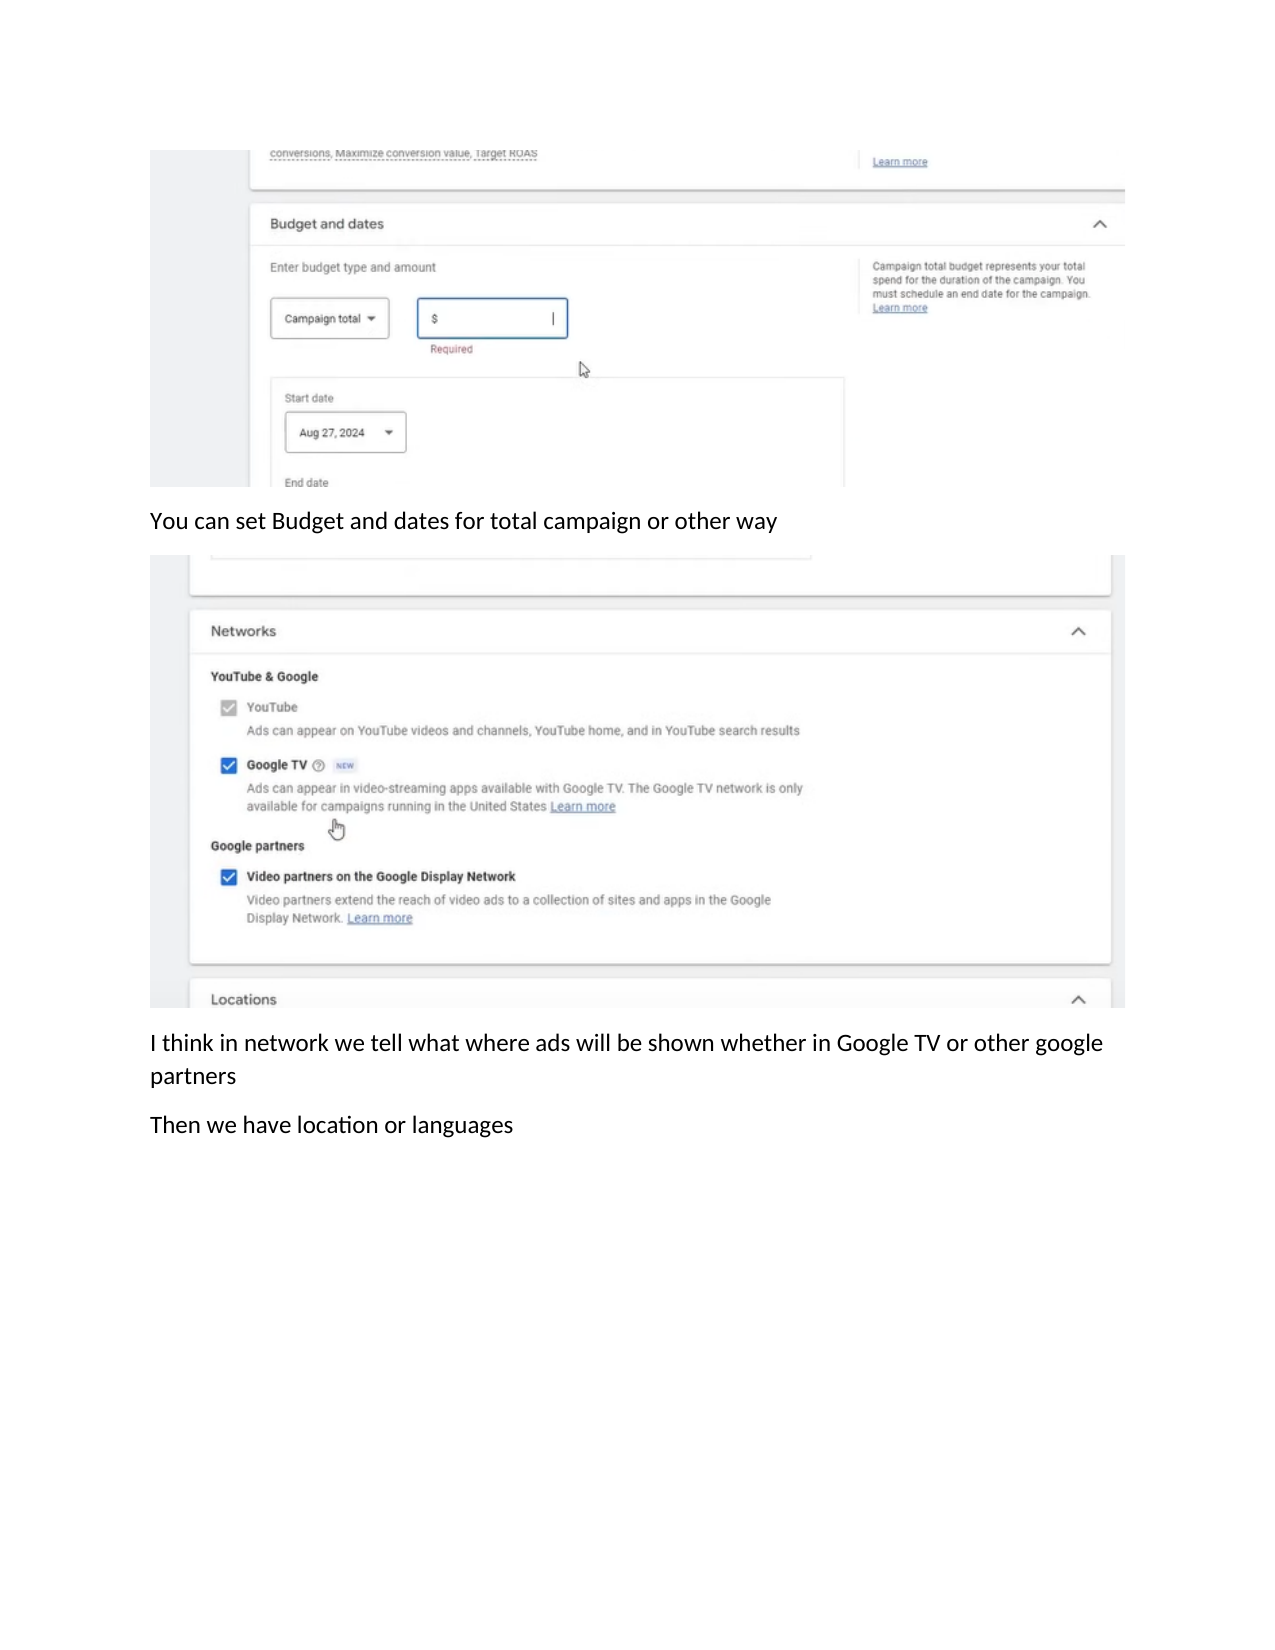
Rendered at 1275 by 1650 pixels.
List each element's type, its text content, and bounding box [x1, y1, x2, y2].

text You can set Budget and dates for total campaign or other way [150, 505, 1125, 536]
text Then we have location or languages [150, 1109, 1125, 1140]
picture [150, 555, 1125, 1008]
text I think in network we tell what where ads will be shown whether in Google TV or other google partners [150, 1027, 1125, 1090]
picture [150, 150, 1125, 487]
